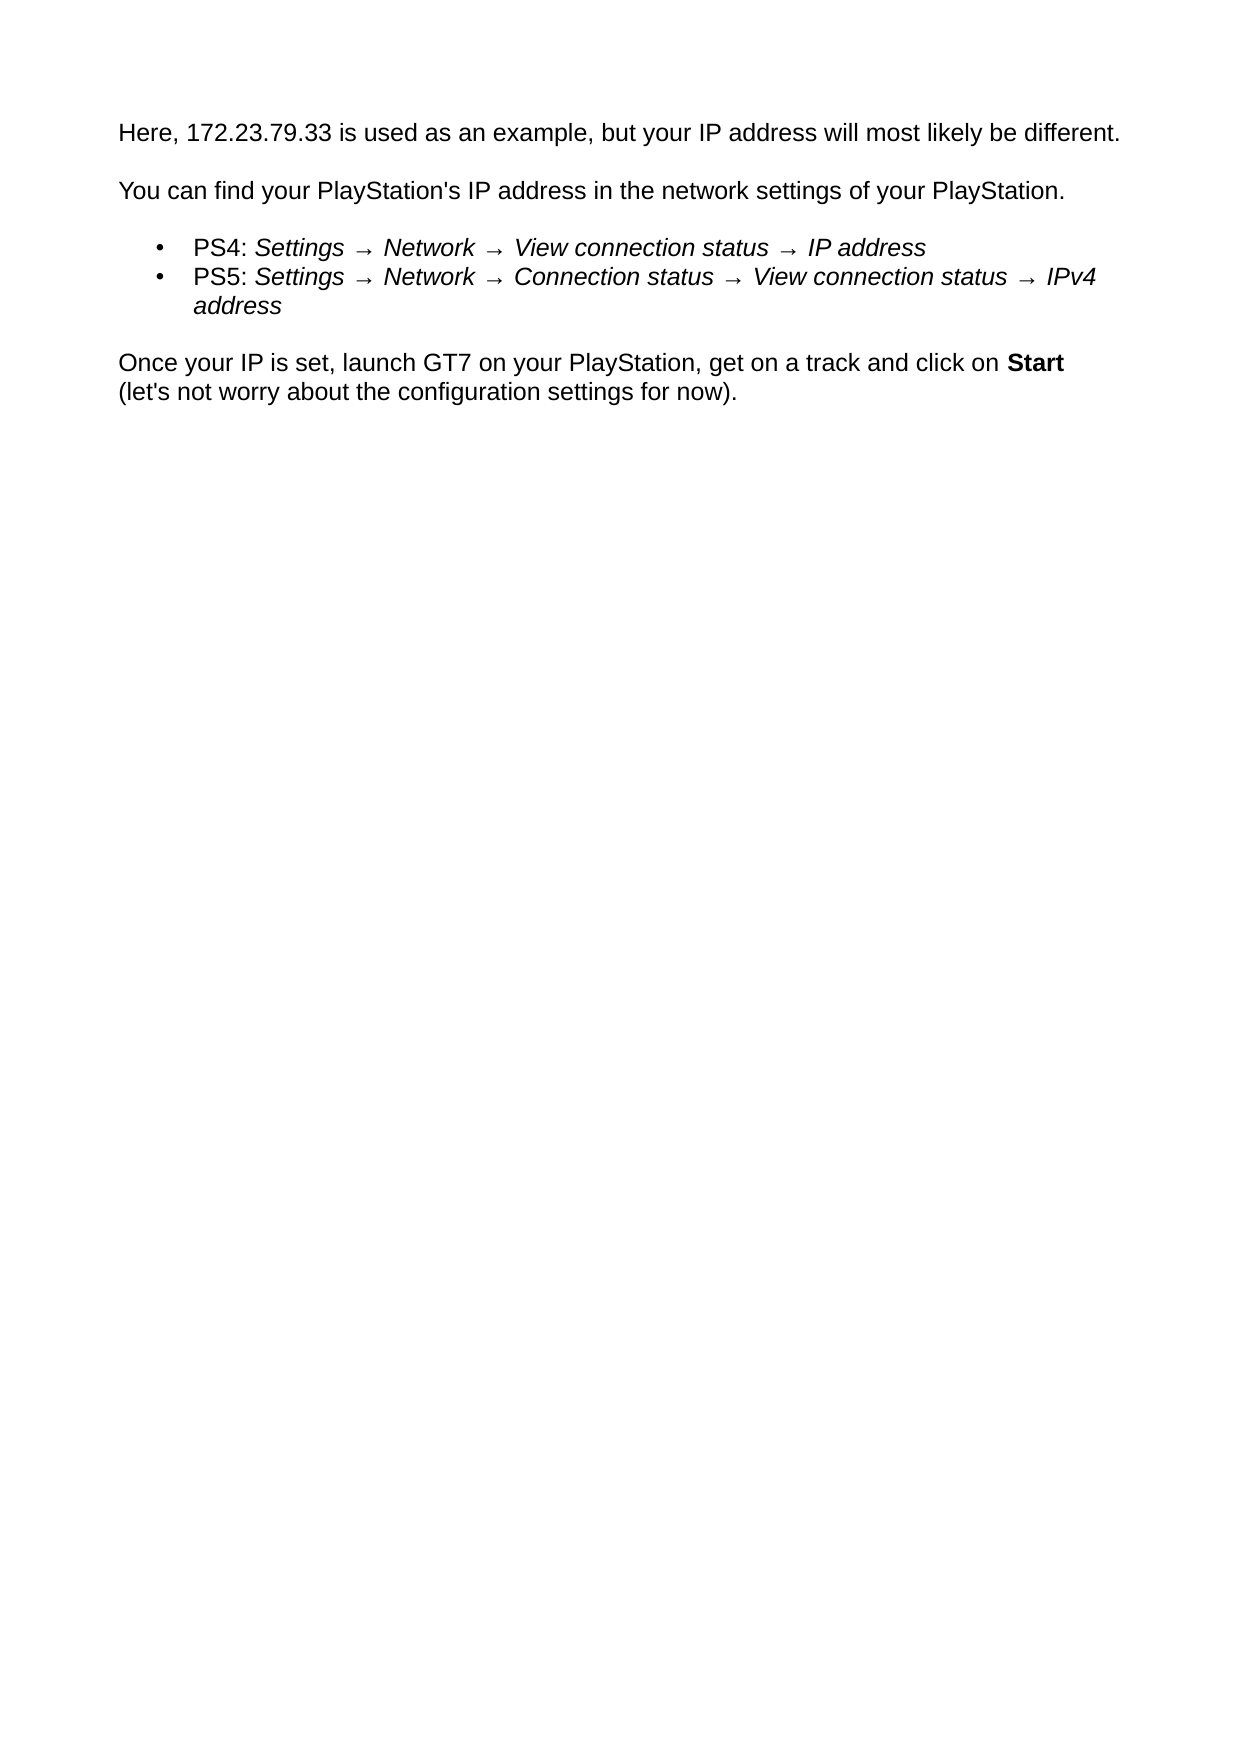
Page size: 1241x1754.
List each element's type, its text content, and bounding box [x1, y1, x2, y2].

text You can find your PlayStation's IP address in the network settings of your PlayStation. [118, 176, 1122, 204]
text Here, 172.23.79.33 is used as an example, but your IP address will most likely be different. [118, 118, 1122, 147]
list PS5: Settings → Network → Connection status → View connection status → IPv4 address [156, 262, 1122, 319]
text Once your IP is set, launch GT7 on your PlayStation, get on a track and click on Start (let's not worry about the configuration settings for now). [118, 348, 1122, 406]
list PS4: Settings → Network → View connection status → IP address [156, 233, 1122, 262]
